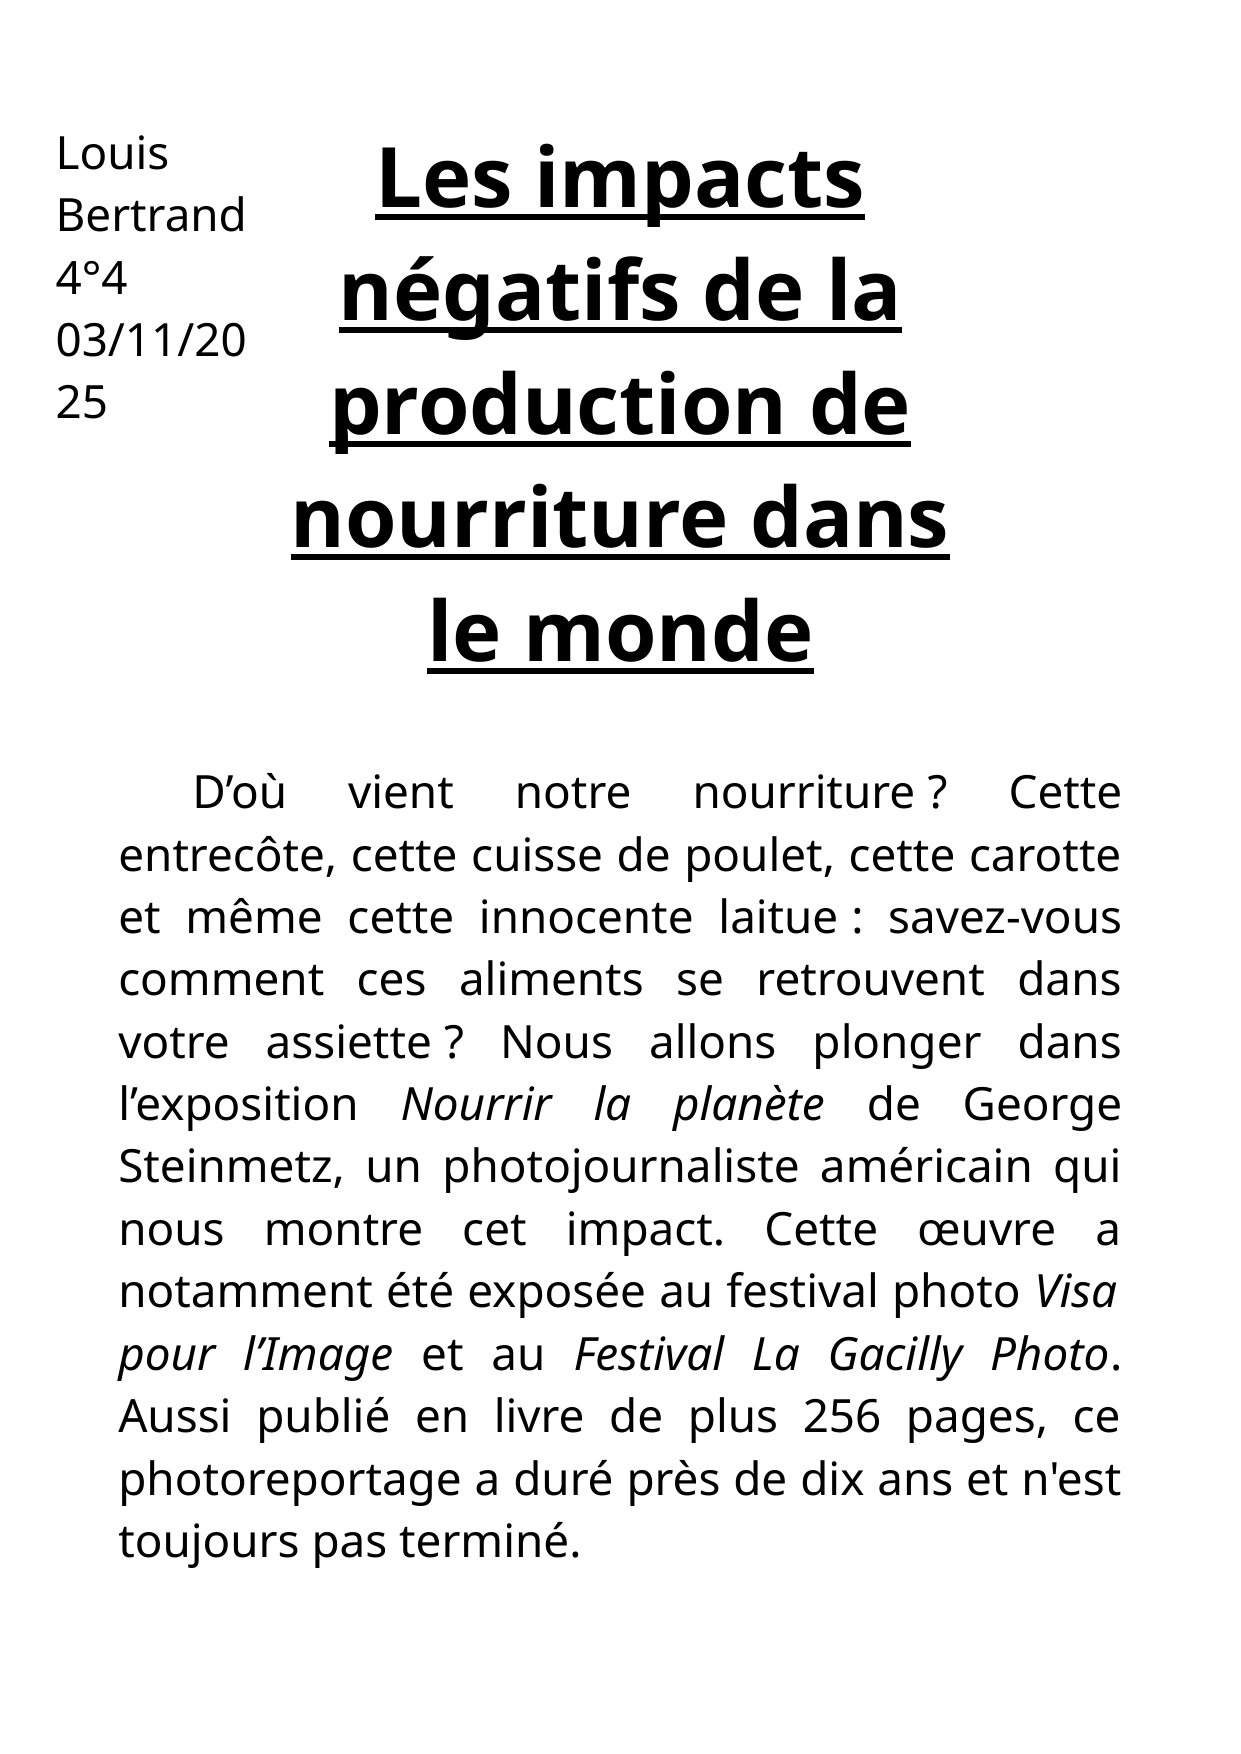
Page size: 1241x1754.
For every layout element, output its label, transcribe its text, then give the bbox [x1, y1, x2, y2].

text D’où vient notre nourriture ? Cette entrecôte, cette cuisse de poulet, cette carotte et même cette innocente laitue : savez-vous comment ces aliments se retrouvent dans votre assiette ? Nous allons plonger dans l’exposition Nourrir la planète de George Steinmetz, un photojournaliste américain qui nous montre cet impact. Cette œuvre a notamment été exposée au festival photo Visa pour l’Image et au Festival La Gacilly Photo. Aussi publié en livre de plus 256 pages, ce photoreportage a duré près de dix ans et n'est toujours pas terminé. [118, 759, 1122, 1571]
text Les impacts négatifs de la production de nourriture dans le monde [266, 118, 974, 686]
